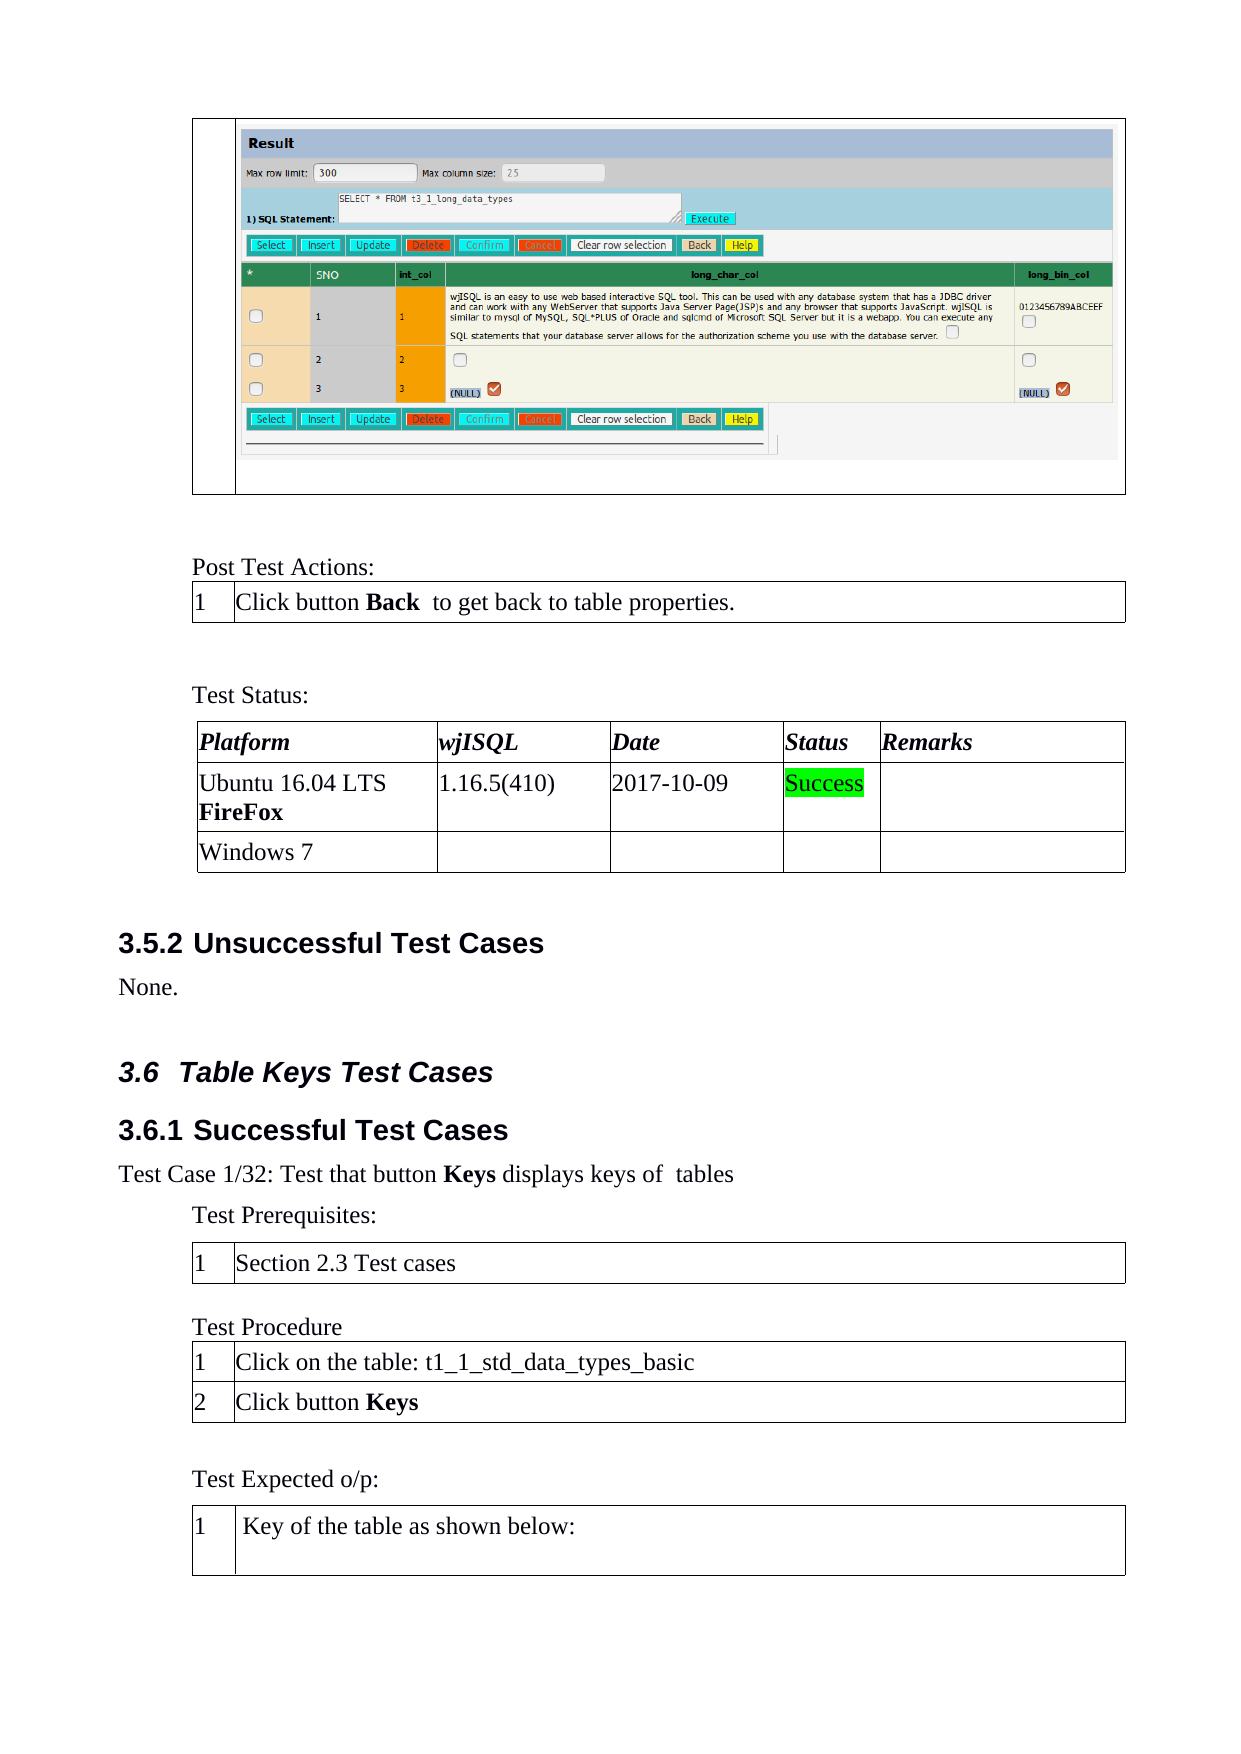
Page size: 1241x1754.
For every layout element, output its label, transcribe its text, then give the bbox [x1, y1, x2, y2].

text Test Case 1/32: Test that button Keys displays keys of tables [118, 1159, 1122, 1188]
table_header [236, 119, 1125, 494]
table_header Click button Back to get back to table properties. [235, 582, 1125, 622]
table_cell 2017-10-09 [611, 763, 783, 831]
table_cell Success [784, 763, 880, 831]
table_header 1 [193, 582, 234, 622]
table_cell Ubuntu 16.04 LTS FireFox [198, 763, 437, 831]
table_cell [784, 832, 880, 872]
table_cell 2 [193, 1382, 234, 1422]
table_header Platform [198, 722, 437, 762]
table_cell Windows 7 [198, 832, 437, 872]
table_cell [611, 832, 783, 872]
table_header Remarks [881, 722, 1125, 762]
subtitle Successful Test Cases [118, 1113, 1122, 1147]
text Test Prerequisites: [118, 1201, 1122, 1229]
text Test Expected o/p: [118, 1464, 1122, 1492]
table_cell Click button Keys [235, 1382, 1125, 1422]
table_header wjISQL [438, 722, 610, 762]
subtitle Unsuccessful Test Cases [118, 926, 1122, 960]
table_header Date [611, 722, 783, 762]
picture [236, 124, 1118, 460]
table_cell 1.16.5(410) [438, 763, 610, 831]
table_cell [881, 762, 1125, 831]
text None. [118, 972, 1122, 1001]
table_header Section 2.3 Test cases [235, 1243, 1125, 1282]
table_header [193, 119, 235, 494]
table_cell [438, 832, 610, 872]
table_header 1 [193, 1506, 235, 1574]
table_header Click on the table: t1_1_std_data_types_basic [235, 1342, 1125, 1381]
table_cell [881, 831, 1125, 872]
subtitle Table Keys Test Cases [118, 1055, 1122, 1088]
text Test Procedure [118, 1312, 1122, 1341]
table_header 1 [193, 1243, 234, 1282]
text Post Test Actions: [118, 552, 1122, 581]
text Test Status: [118, 680, 1122, 708]
table_header 1 [193, 1342, 234, 1381]
table_header Status [784, 722, 880, 762]
table_header Key of the table as shown below: [236, 1506, 1125, 1574]
